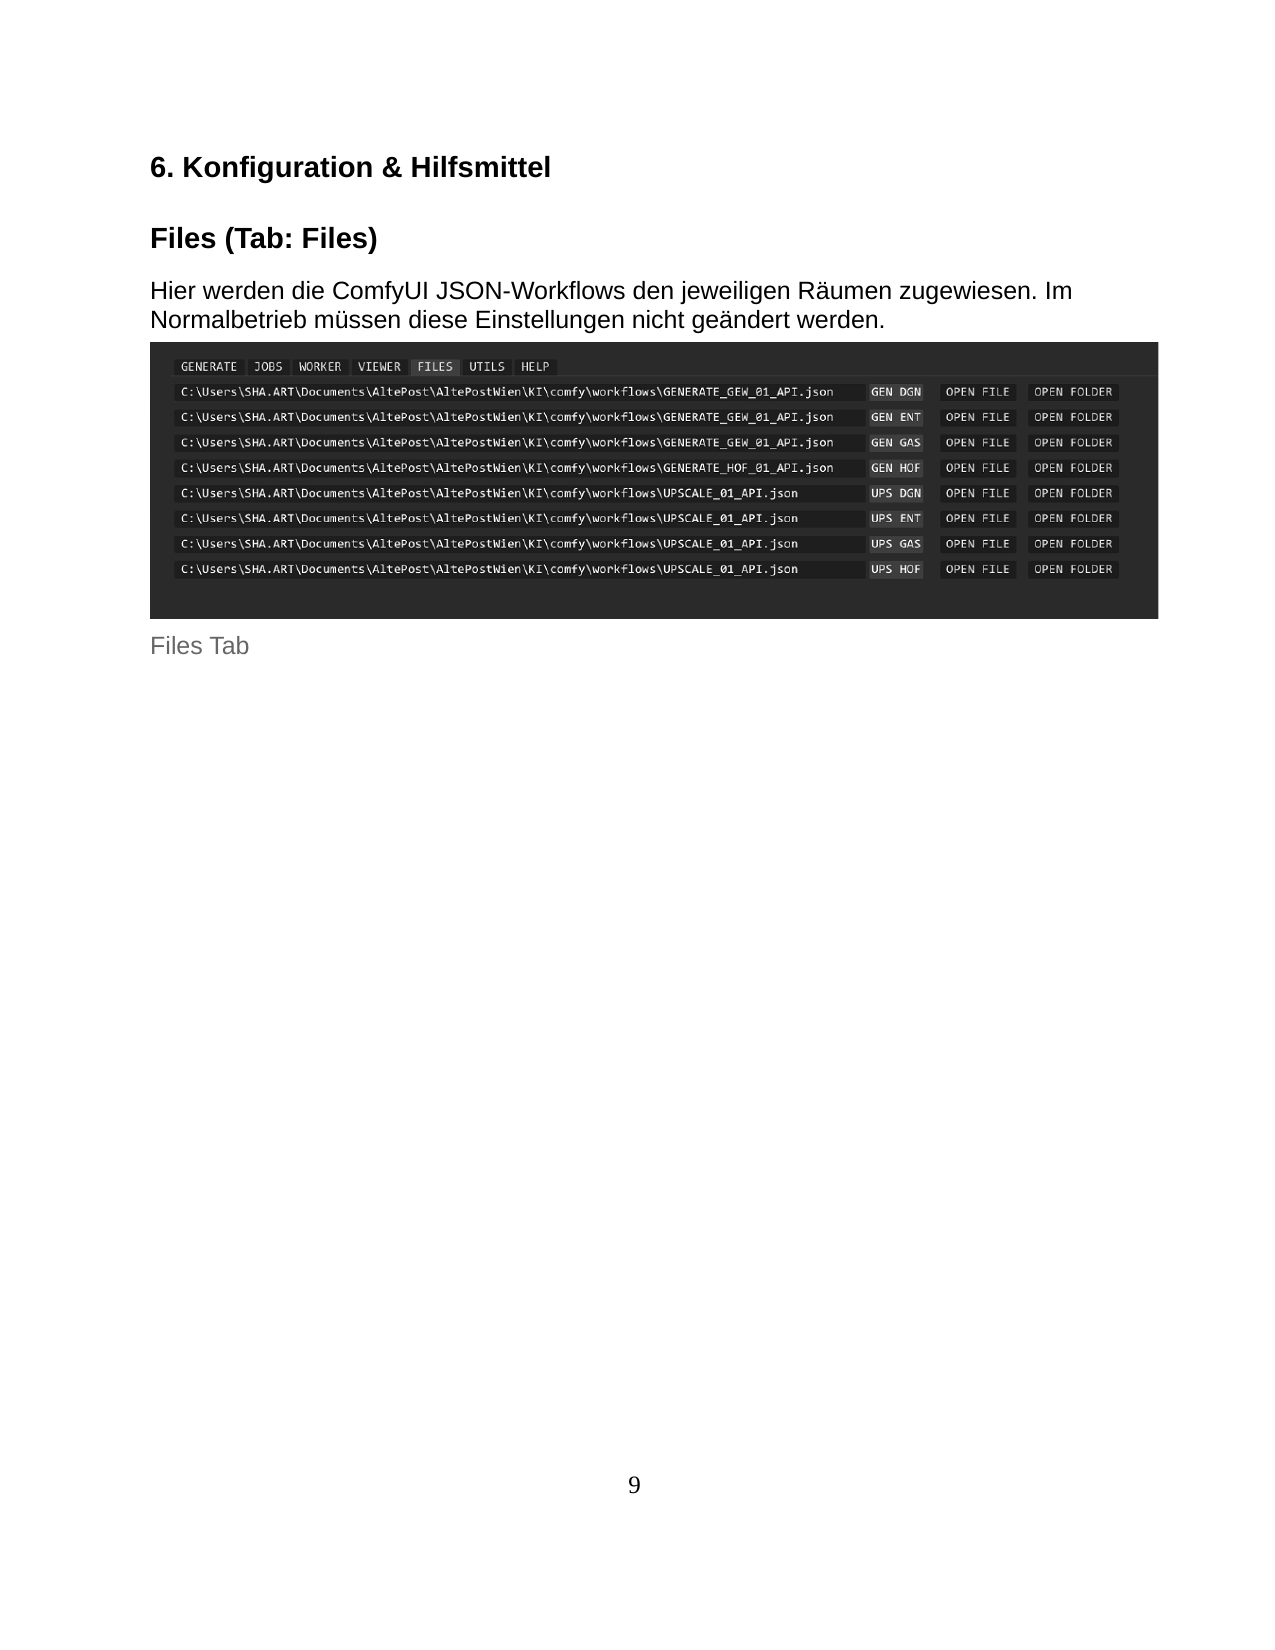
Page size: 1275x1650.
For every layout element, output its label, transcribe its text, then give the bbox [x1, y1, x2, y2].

text Files Tab [150, 631, 1125, 659]
subtitle Files (Tab: Files) [150, 221, 1125, 254]
picture [150, 342, 1159, 619]
subtitle 6. Konfiguration & Hilfsmittel [150, 150, 1125, 183]
text Hier werden die ComfyUI JSON-Workflows den jeweiligen Räumen zugewiesen. Im Normalbetrieb müssen diese Einstellungen nicht geändert werden. [150, 276, 1125, 333]
